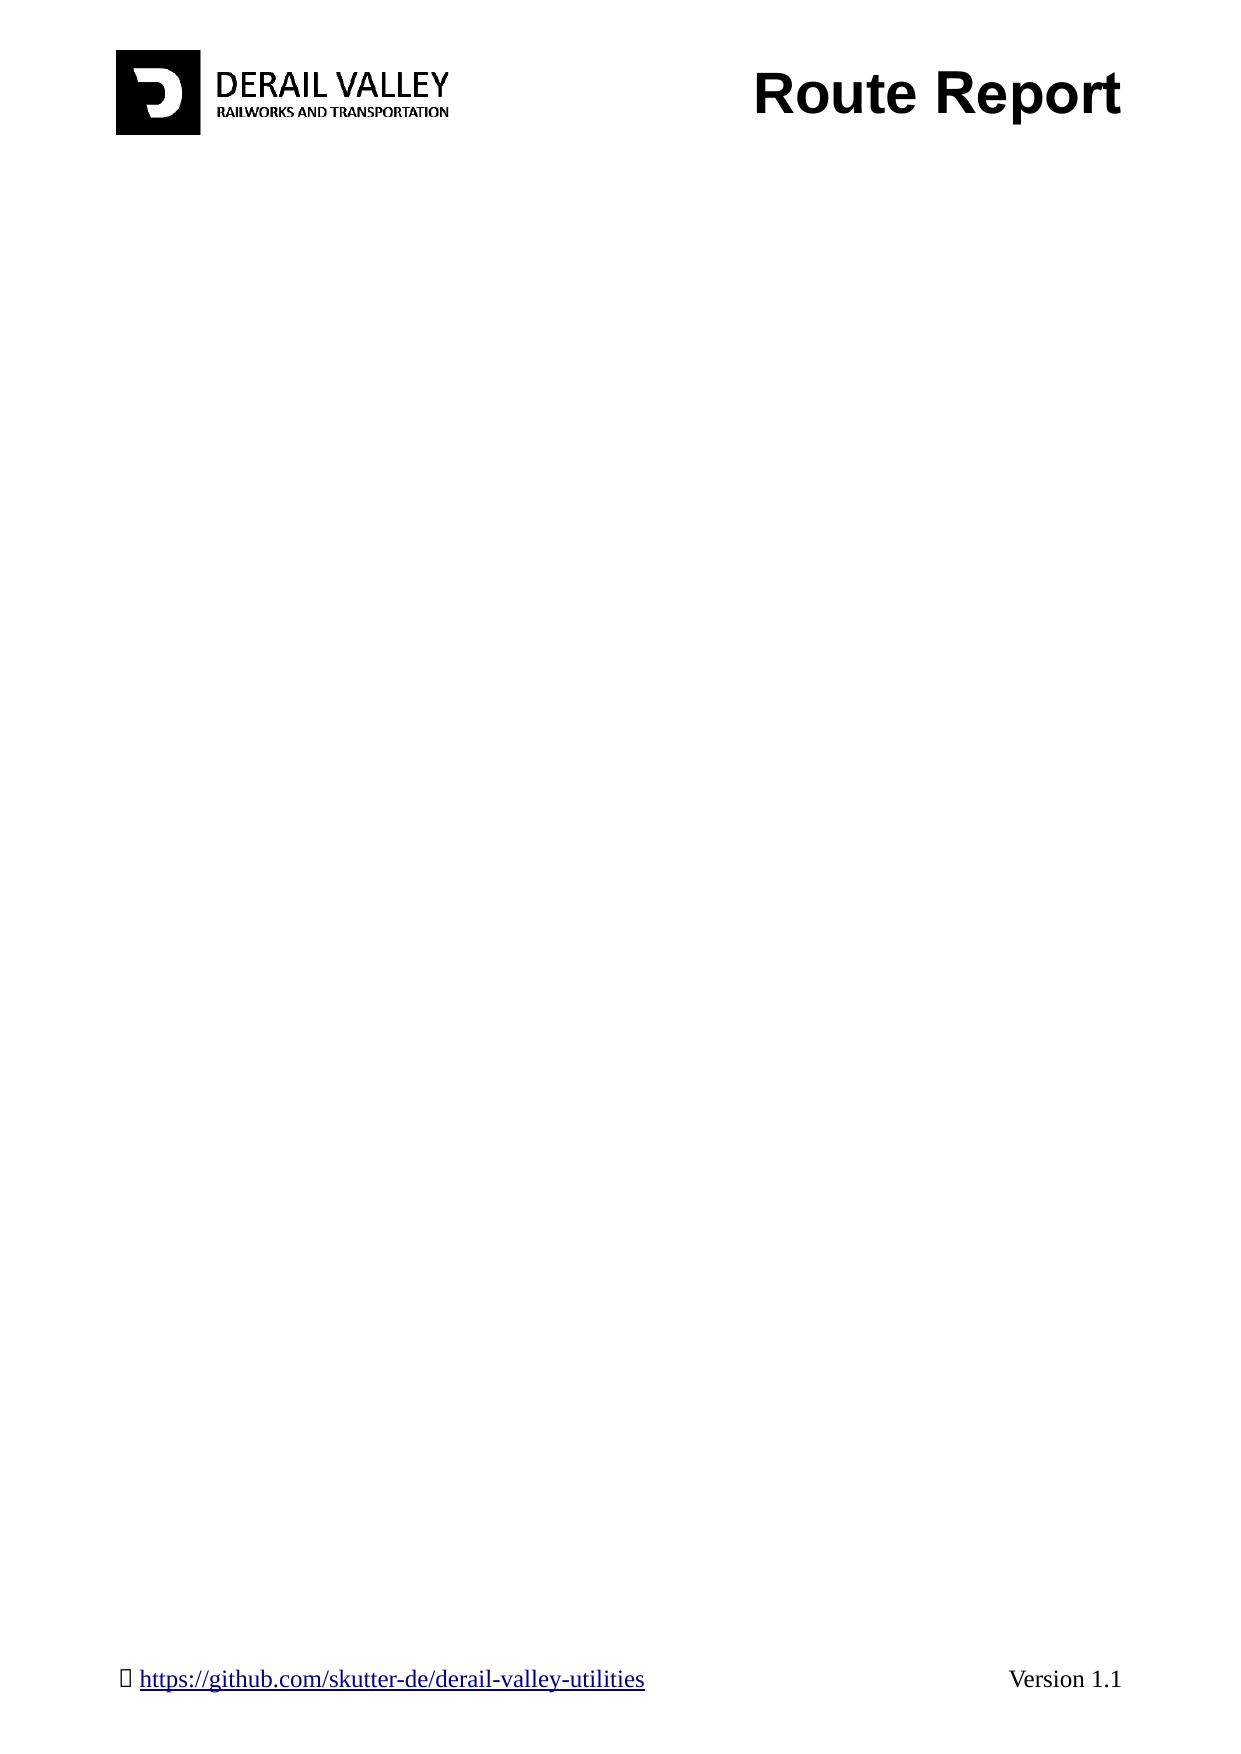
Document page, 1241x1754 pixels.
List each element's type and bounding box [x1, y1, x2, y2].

picture [116, 50, 449, 135]
